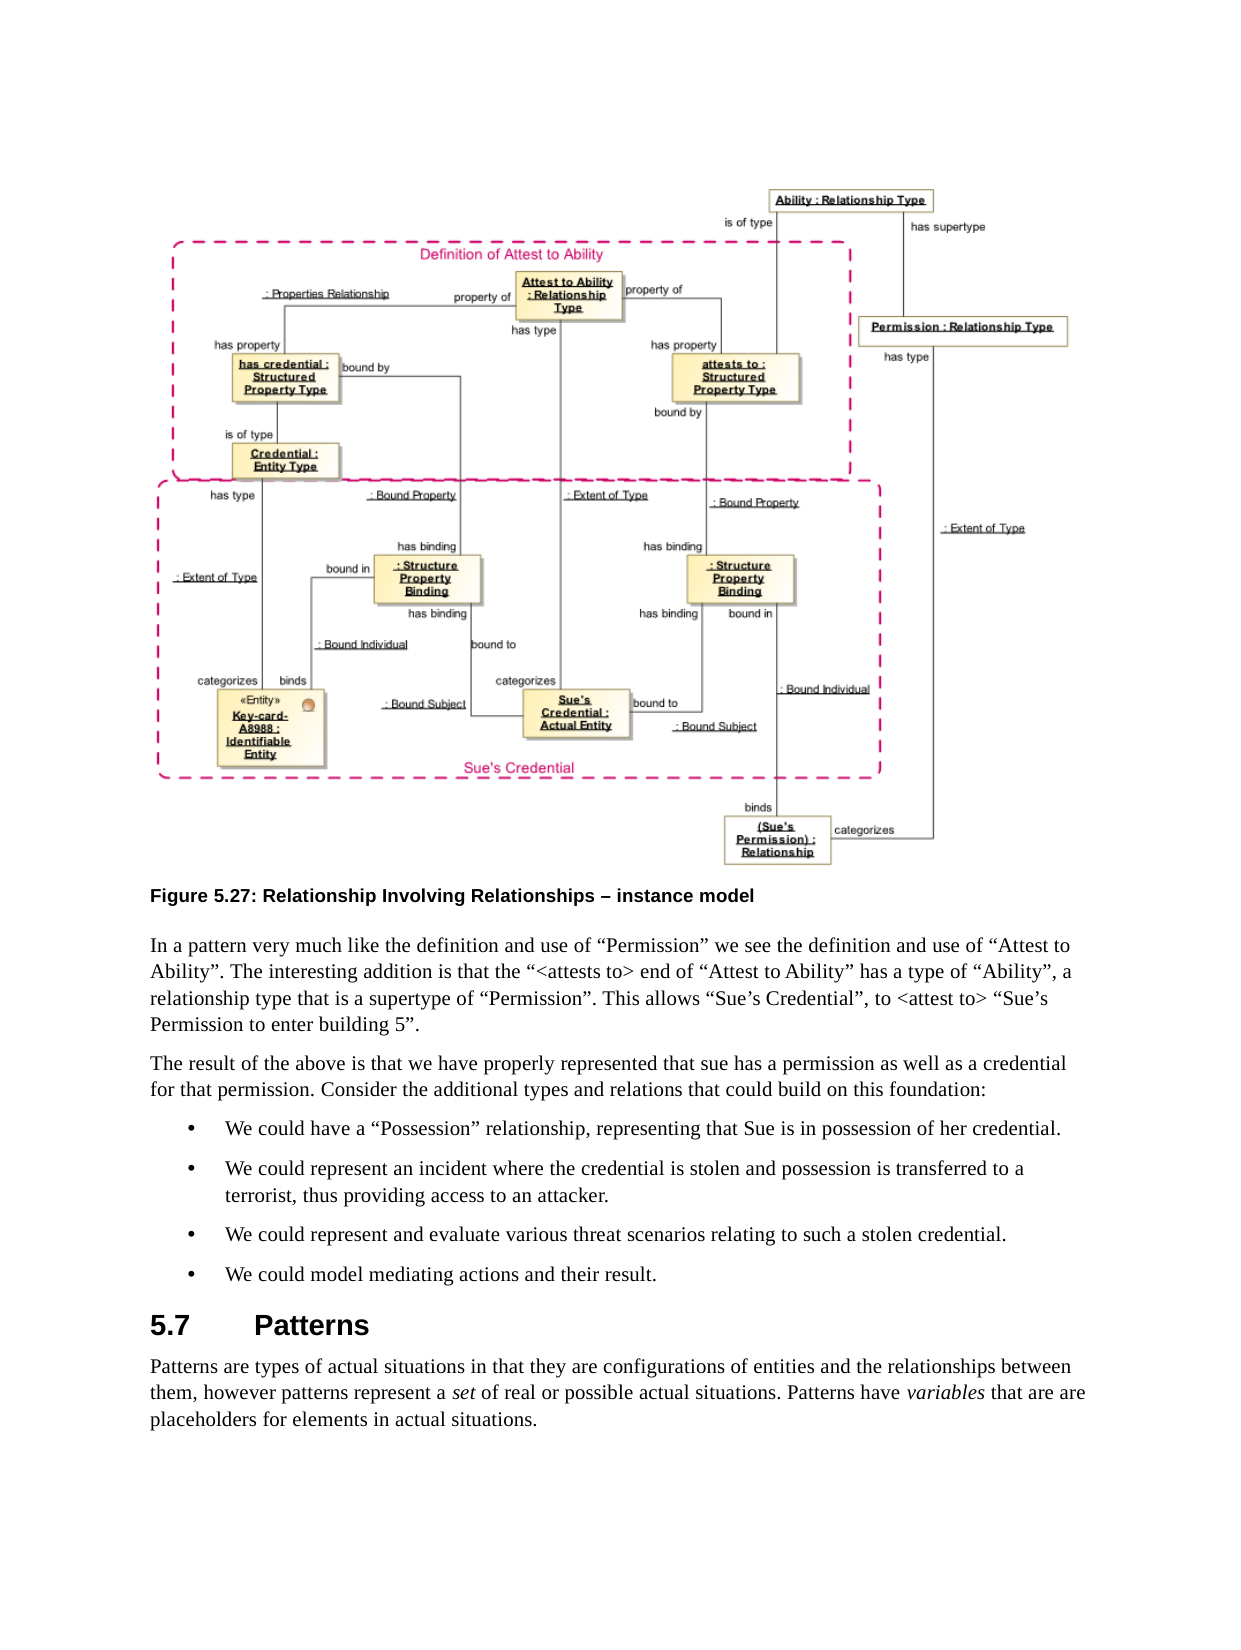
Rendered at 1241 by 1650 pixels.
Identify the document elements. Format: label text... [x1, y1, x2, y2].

list We could represent and evaluate various threat scenarios relating to such a stolen credential. [187, 1221, 1090, 1246]
text The result of the above is that we have properly represented that sue has a permission as well as a credential for that permission. Consider the additional types and relations that could build on this foundation: [150, 1050, 1090, 1101]
text Patterns are types of actual situations in that they are configurations of entities and the relationships between them, however patterns represent a set of real or possible actual situations. Patterns have variables that are are placeholders for elements in actual situations. [150, 1354, 1090, 1431]
list We could have a “Possession” relationship, representing that Sue is in possession of her credential. [187, 1115, 1090, 1141]
text [150, 150, 1090, 173]
picture [150, 173, 1090, 879]
list We could represent an incident where the credential is stolen and possession is transferred to a terrorist, thus providing access to an attacker. [187, 1155, 1090, 1207]
text Figure 5.27: Relationship Involving Relationships – instance model [150, 879, 1090, 907]
text In a pattern very much like the definition and use of “Permission” we see the definition and use of “Attest to Ability”. The interesting addition is that the “<attests to> end of “Attest to Ability” has a type of “Ability”, a relationship type that is a supertype of “Permission”. This allows “Sue’s Credential”, to <attest to> “Sue’s Permission to enter building 5”. [150, 907, 1090, 1036]
list We could model mediating actions and their result. [187, 1261, 1090, 1286]
subtitle Patterns [150, 1308, 1090, 1342]
